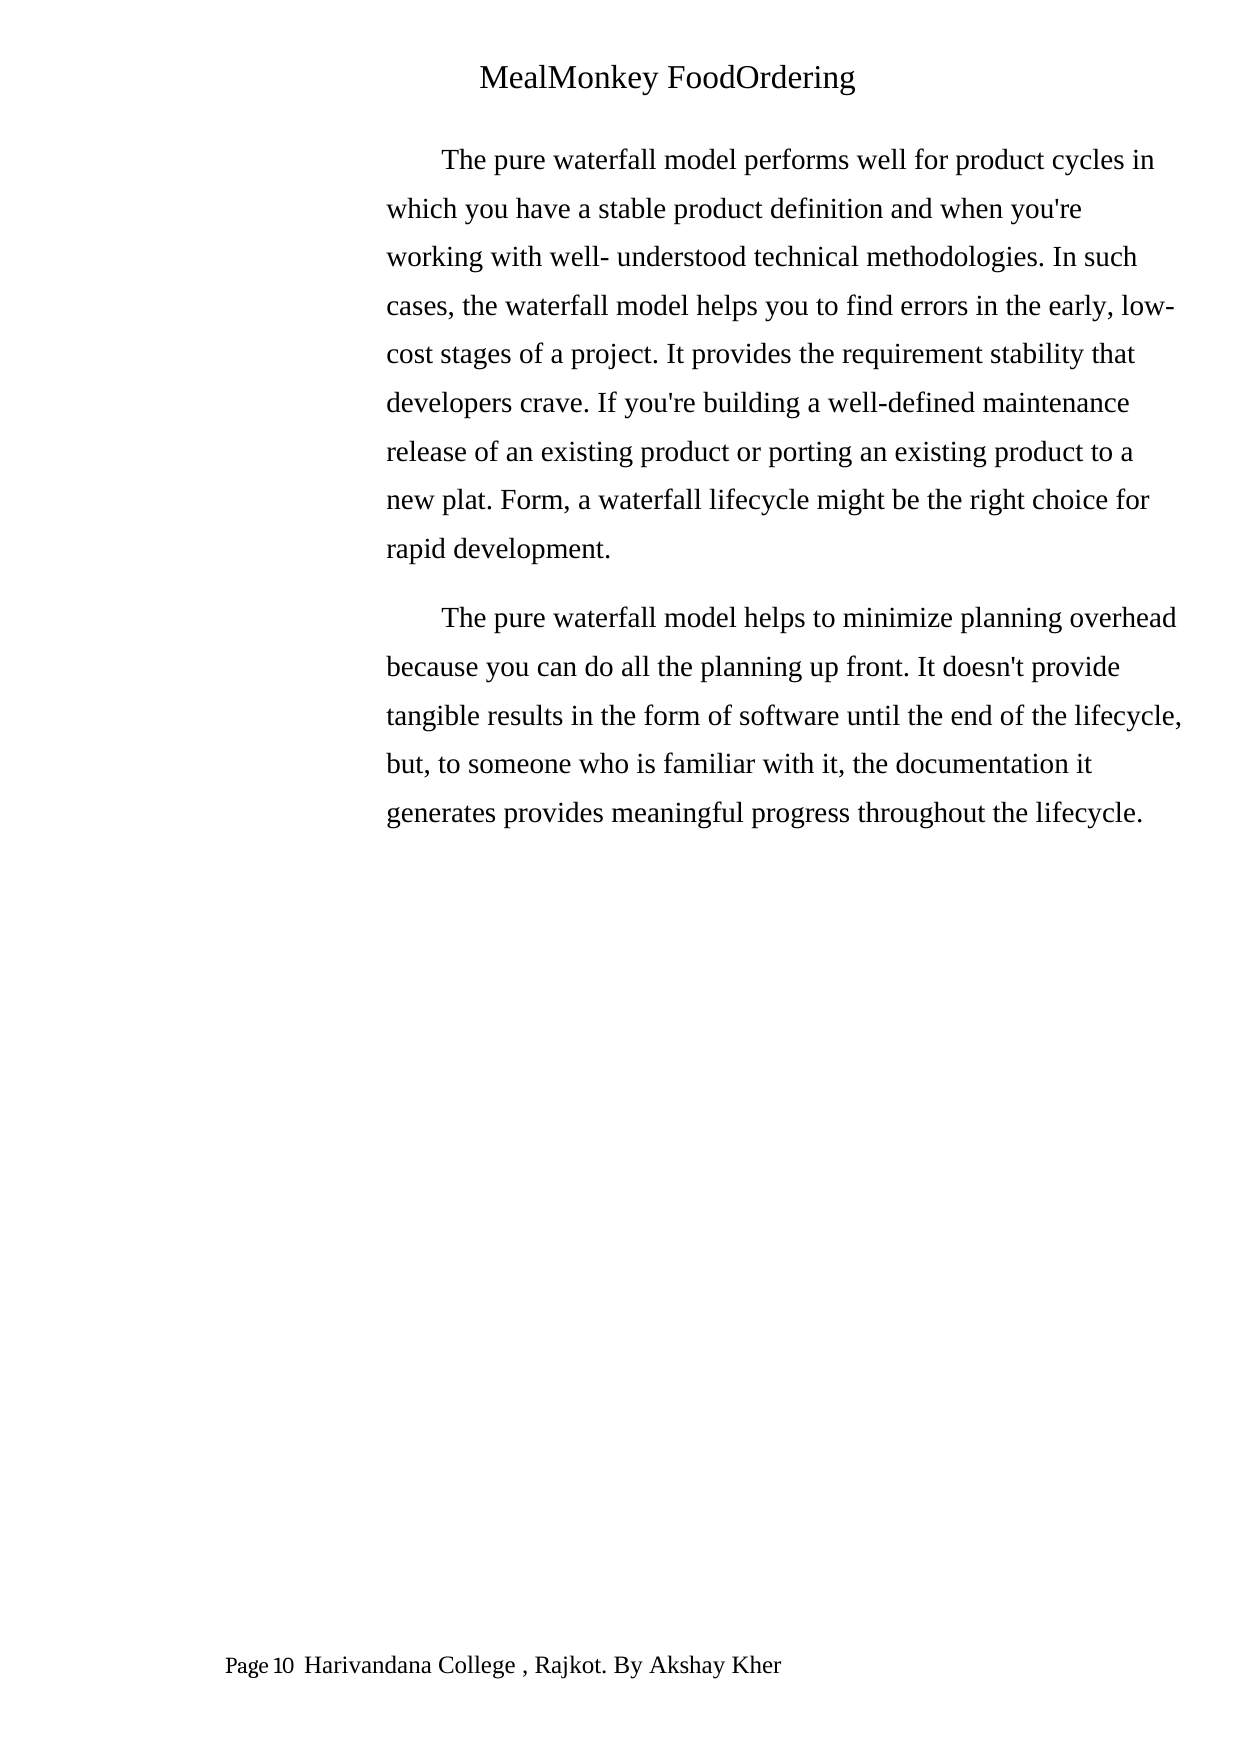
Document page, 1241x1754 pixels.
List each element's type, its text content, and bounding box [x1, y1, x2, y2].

text The pure waterfall model performs well for product cycles in which you have a stable product definition and when you're working with well- understood technical methodologies. In such cases, the waterfall model helps you to find errors in the early, low-cost stages of a project. It provides the requirement stability that developers crave. If you're building a well-defined maintenance release of an existing product or porting an existing product to a new plat. Form, a waterfall lifecycle might be the right choice for rapid development. [386, 142, 1184, 564]
text The pure waterfall model helps to minimize planning overhead because you can do all the planning up front. It doesn't provide tangible results in the form of software until the end of the lifecycle, but, to someone who is familiar with it, the documentation it generates provides meaningful progress throughout the lifecycle. [386, 601, 1184, 828]
